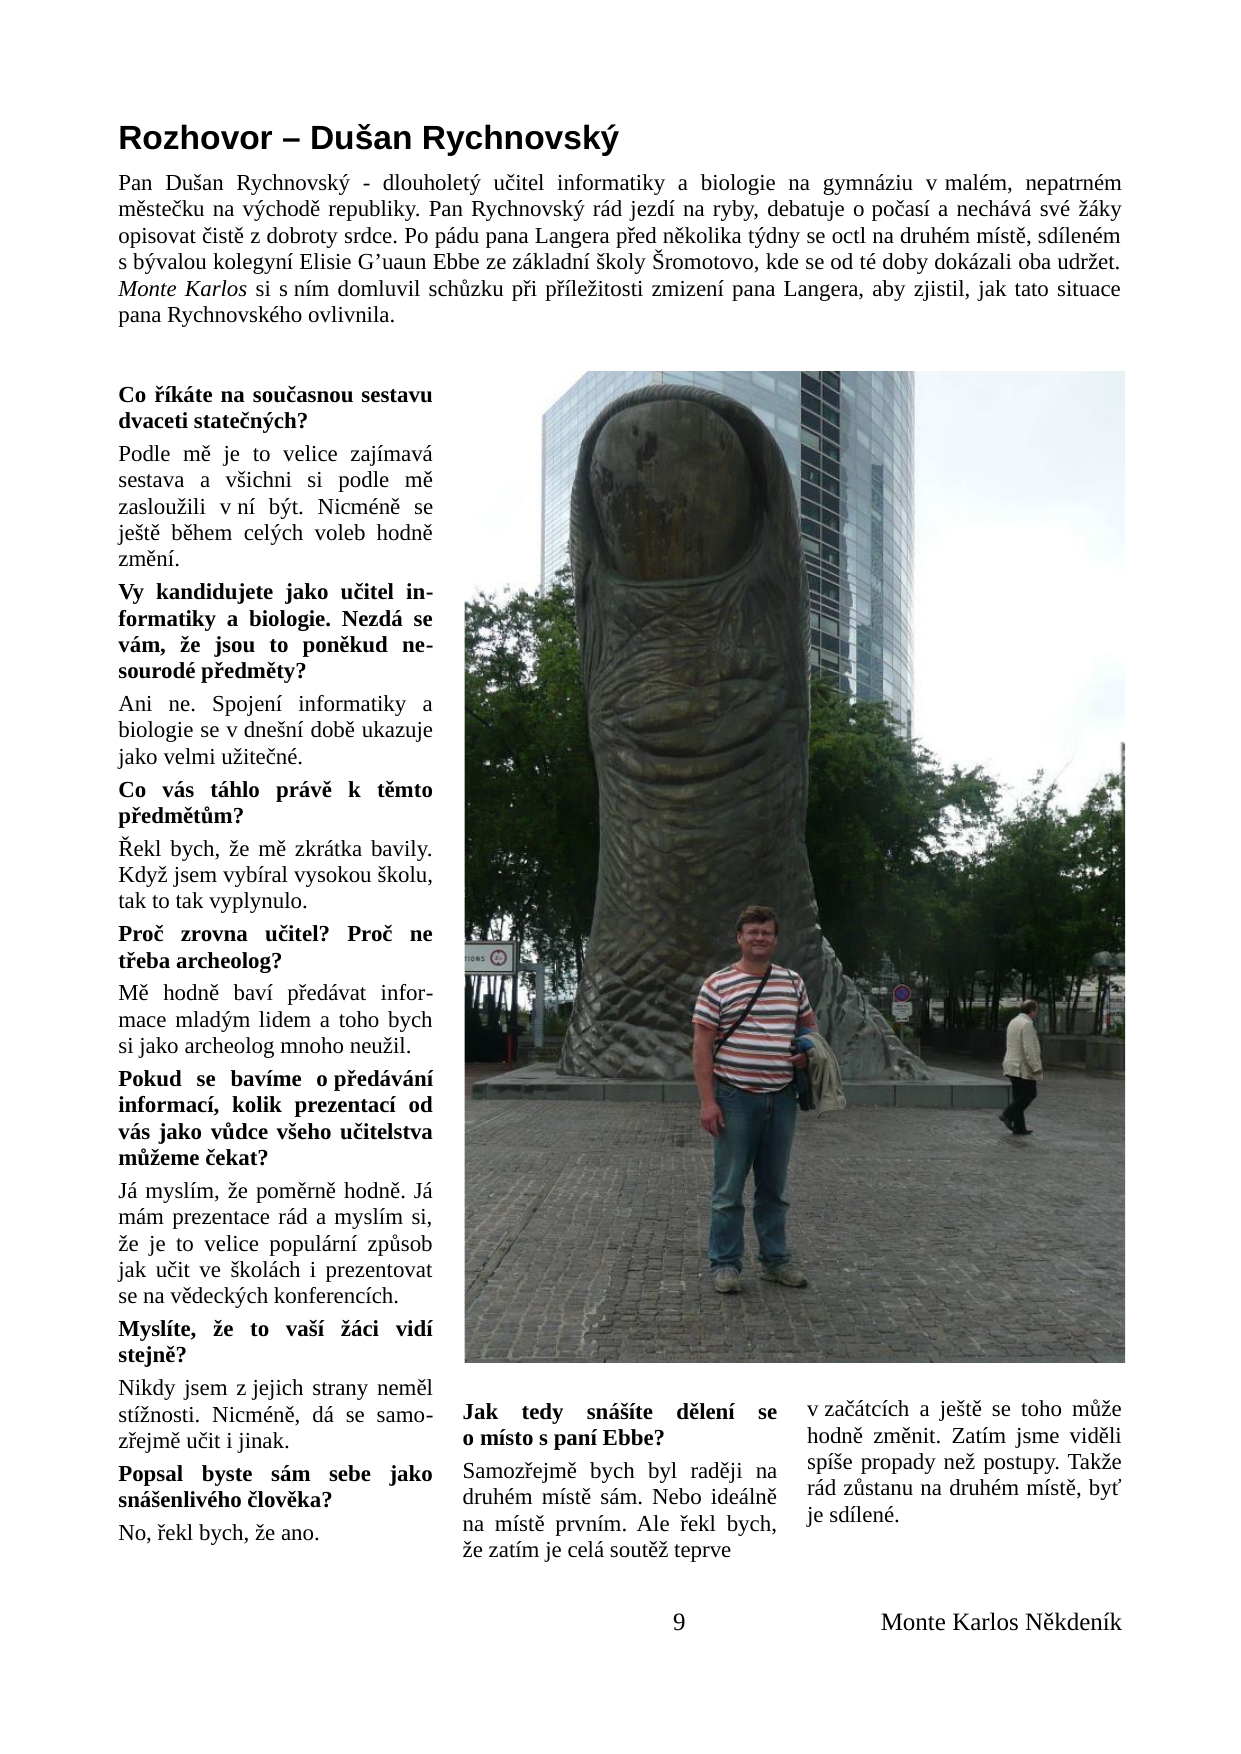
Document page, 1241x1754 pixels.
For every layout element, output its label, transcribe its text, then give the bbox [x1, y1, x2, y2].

text Ani ne. Spojení informatiky a biologie se v dnešní době ukazuje jako velmi užitečné. [118, 690, 433, 769]
text Já myslím, že poměrně hodně. Já mám prezentace rád a myslím si, že je to velice populární způsob jak učit ve školách i prezentovat se na vědeckých konferencích. [118, 1177, 433, 1309]
text Co říkáte na současnou sestavu dvaceti statečných? [118, 381, 433, 433]
subtitle Rozhovor – Dušan Rychnovský [118, 118, 1122, 157]
text Řekl bych, že mě zkrátka bavily. Když jsem vybíral vysokou školu, tak to tak vyplynulo. [118, 835, 433, 914]
text v začátcích a ještě se toho může hodně změnit. Zatím jsme viděli spíše propady než postupy. Takže rád zůstanu na druhém místě, byť je sdílené. [807, 1395, 1122, 1527]
text Proč zrovna učitel? Proč ne třeba archeolog? [118, 920, 433, 973]
text Myslíte, že to vaší žáci vidí stejně? [118, 1315, 433, 1368]
text Samozřejmě bych byl raději na druhém místě sám. Nebo ideálně na místě prvním. Ale řekl bych, že zatím je celá soutěž teprve [462, 1457, 777, 1562]
text Vy kandidujete jako učitel in­formatiky a biologie. Nezdá se vám, že jsou to poněkud ne­sourodé předměty? [118, 578, 433, 684]
text Popsal byste sám sebe jako snášenlivého člověka? [118, 1460, 433, 1512]
text Mě hodně baví předávat infor­mace mladým lidem a toho bych si jako archeolog mnoho neužil. [118, 979, 433, 1058]
text No, řekl bych, že ano. [118, 1519, 433, 1545]
text Nikdy jsem z jejich strany neměl stížnosti. Nicméně, dá se samo­zřejmě učit i jinak. [118, 1374, 433, 1453]
text Co vás táhlo právě k těmto předmětům? [118, 776, 433, 828]
text Podle mě je to velice zajímavá sestava a všichni si podle mě zasloužili v ní být. Nicméně se ještě během celých voleb hodně změní. [118, 440, 433, 572]
picture [464, 371, 1126, 1363]
text Jak tedy snášíte dělení se o místo s paní Ebbe? [462, 1398, 777, 1451]
text Pokud se bavíme o předávání informací, kolik prezentací od vás jako vůdce všeho učitelstva můžeme čekat? [118, 1065, 433, 1170]
subtitle Pan Dušan Rychnovský - dlouholetý učitel informatiky a biologie na gymnáziu v malém, nepatrném městečku na východě republiky. Pan Rychnovský rád jezdí na ryby, debatuje o počasí a nechává své žáky opisovat čistě z dobroty srdce. Po pádu pana Langera před několika týdny se octl na druhém místě, sdíleném s bývalou kolegyní Elisie G’uaun Ebbe ze základní školy Šromotovo, kde se od té doby dokázali oba udržet. Monte Karlos si s ním domluvil schůzku při příležitosti zmizení pana Langera, aby zjistil, jak tato situace pana Rychnovského ovlivnila. [118, 169, 1122, 327]
